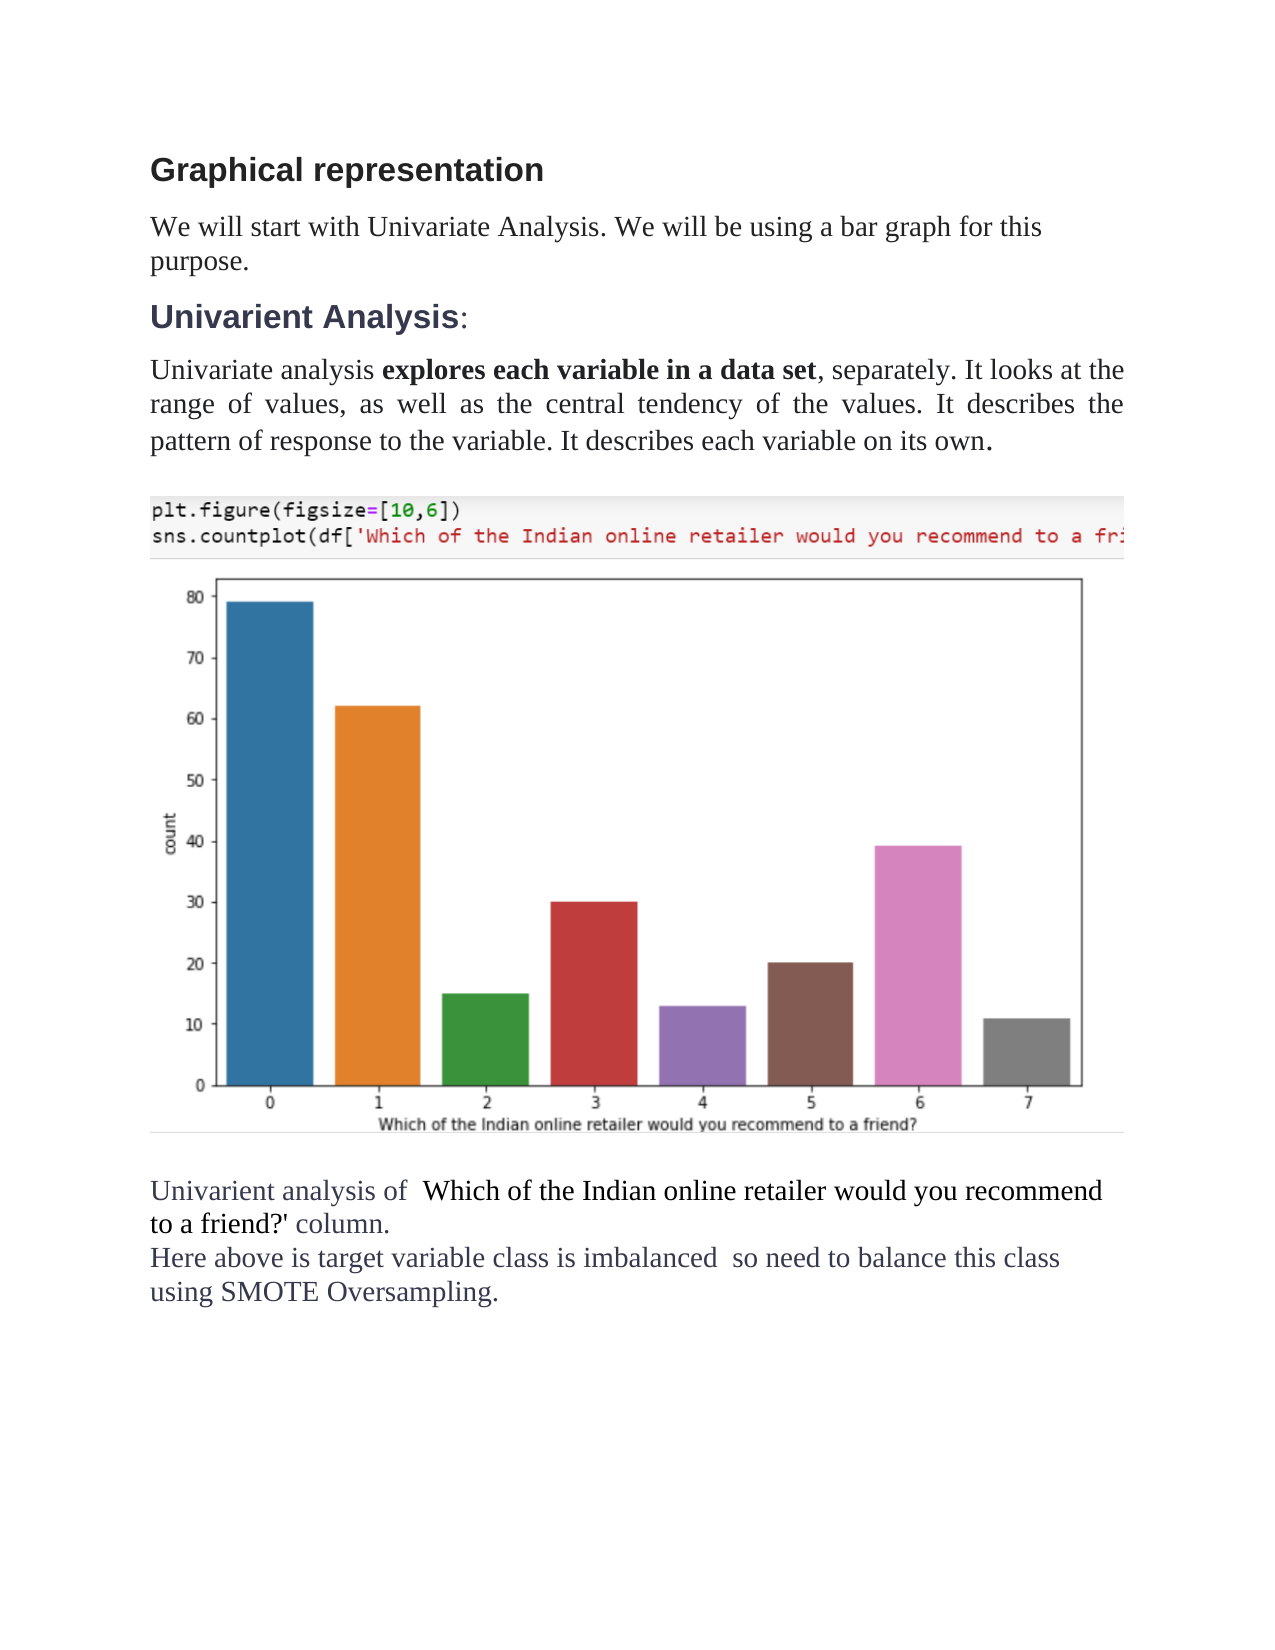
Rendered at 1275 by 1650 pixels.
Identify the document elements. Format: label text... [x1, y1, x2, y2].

subtitle We will start with Univariate Analysis. We will be using a bar graph for this purpose. [150, 209, 1125, 276]
text Univariate analysis explores each variable in a data set, separately. It looks at the range of values, as well as the central tendency of the values. It describes the pattern of response to the variable. It describes each variable on its own. [150, 352, 1125, 458]
text Here above is target variable class is imbalanced so need to balance this class using SMOTE Oversampling. [150, 1240, 1125, 1307]
text Univarient analysis of Which of the Indian online retailer would you recommend to a friend?' column. [150, 1173, 1125, 1240]
text Univarient Analysis: [150, 297, 1125, 336]
subtitle Graphical representation [150, 150, 1125, 188]
